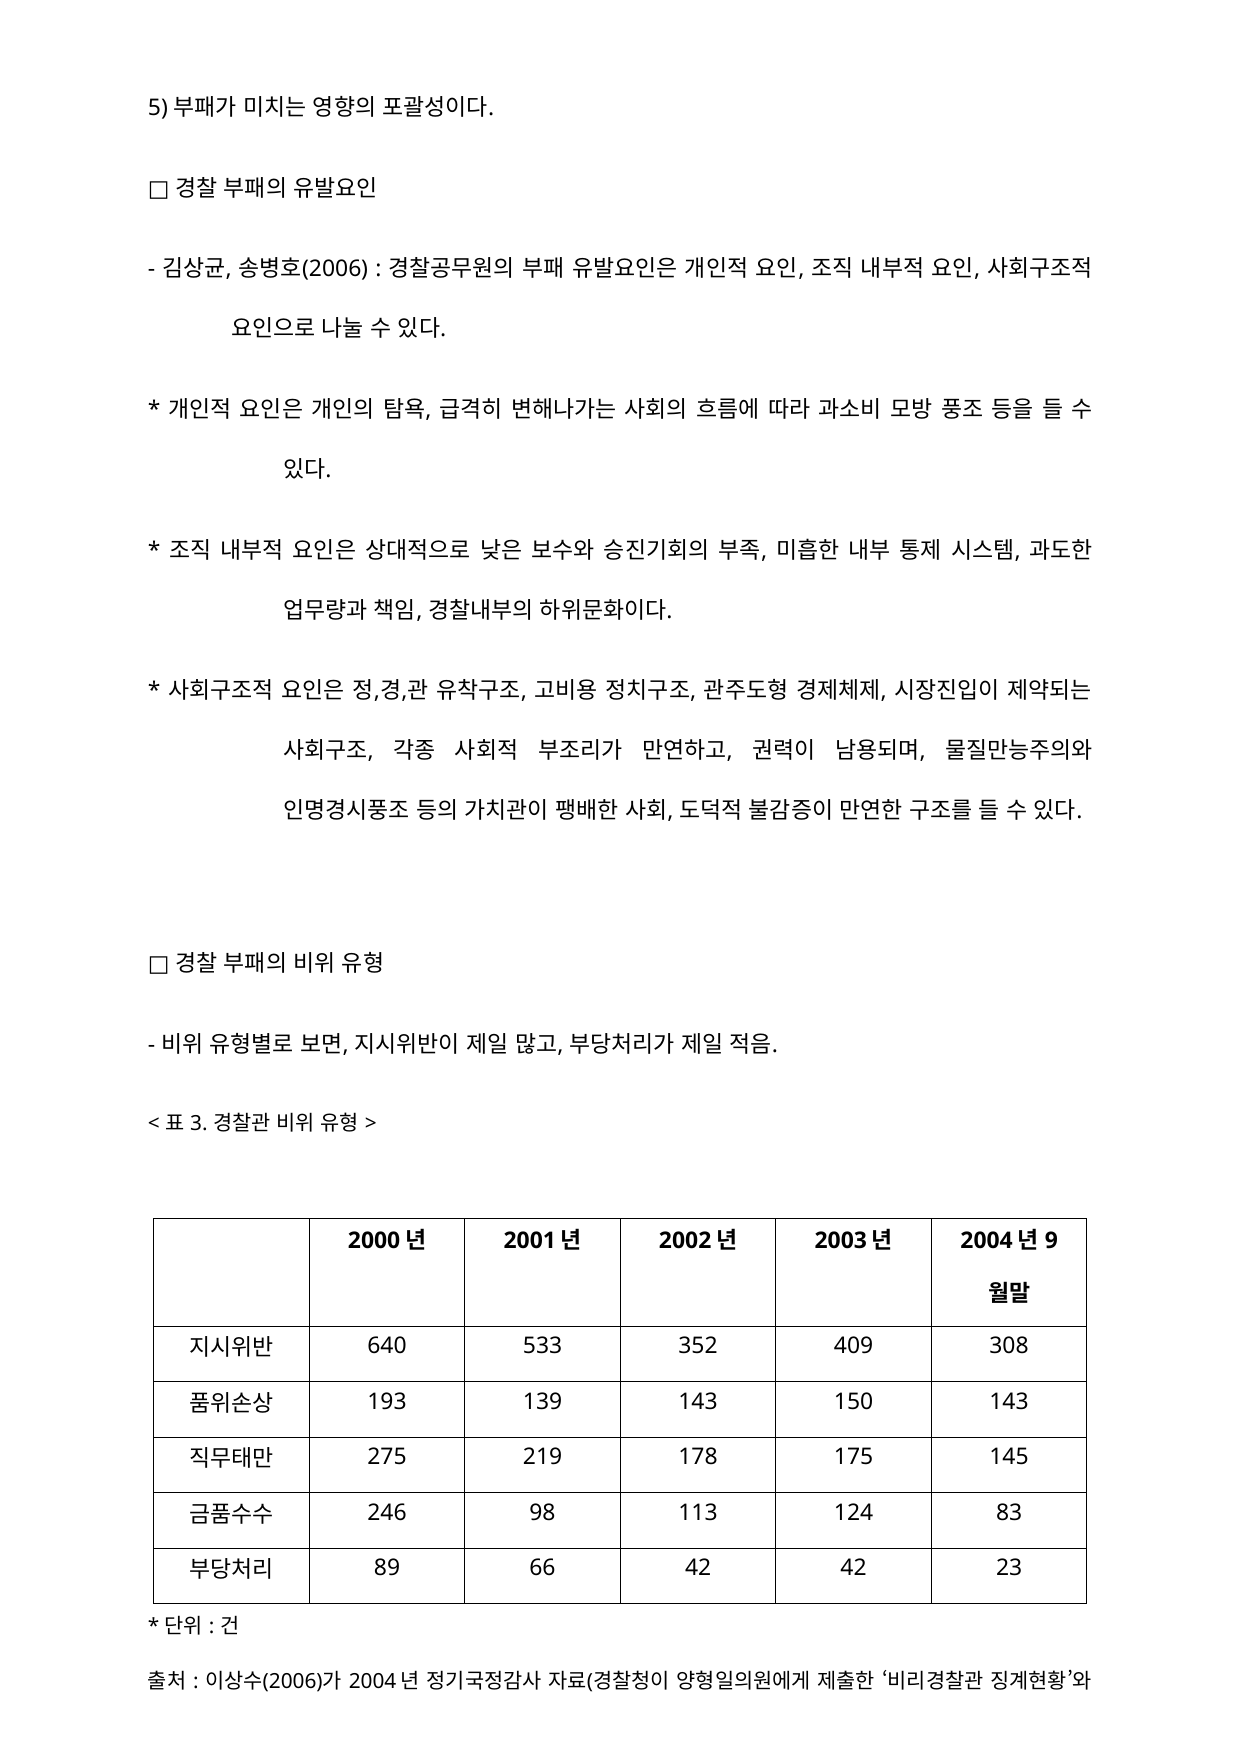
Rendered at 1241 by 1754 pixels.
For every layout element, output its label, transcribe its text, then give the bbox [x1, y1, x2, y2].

table_cell 175 [776, 1438, 931, 1492]
text □ 경찰 부패의 비위 유형 [148, 945, 1093, 978]
table_cell 409 [776, 1327, 931, 1381]
table_cell 640 [310, 1327, 464, 1381]
table_cell 308 [932, 1327, 1086, 1381]
text < 표 3. 경찰관 비위 유형 > [148, 1107, 1093, 1137]
table_cell 42 [776, 1549, 931, 1603]
table_cell 139 [465, 1382, 620, 1437]
table_cell 275 [310, 1438, 464, 1492]
table_header 2003년 [776, 1219, 931, 1326]
table_cell 부당처리 [154, 1549, 309, 1603]
text 5) 부패가 미치는 영향의 포괄성이다. [148, 88, 1093, 122]
table_cell 352 [621, 1327, 775, 1381]
table_cell 83 [932, 1493, 1086, 1548]
text * 사회구조적 요인은 정,경,관 유착구조, 고비용 정치구조, 관주도형 경제체제, 시장진입이 제약되는 사회구조, 각종 사회적 부조리가 만연하고, 권력이 남용되며, 물질만능주의와 인명경시풍조 등의 가치관이 팽배한 사회, 도덕적 불감증이 만연한 구조를 들 수 있다. [148, 672, 1093, 826]
table_header 2002년 [621, 1219, 775, 1326]
table_header 2001년 [465, 1219, 620, 1326]
table_cell 직무태만 [154, 1438, 309, 1492]
table_cell 지시위반 [154, 1327, 309, 1381]
table_cell 42 [621, 1549, 775, 1603]
table_cell 150 [776, 1382, 931, 1437]
table_cell 금품수수 [154, 1493, 309, 1548]
text - 비위 유형별로 보면, 지시위반이 제일 많고, 부당처리가 제일 적음. [148, 1026, 1093, 1059]
table_cell 178 [621, 1438, 775, 1492]
table_cell 143 [621, 1382, 775, 1437]
text - 김상균, 송병호(2006) : 경찰공무원의 부패 유발요인은 개인적 요인, 조직 내부적 요인, 사회구조적 요인으로 나눌 수 있다. [148, 250, 1093, 343]
table_cell 113 [621, 1493, 775, 1548]
table_cell 124 [776, 1493, 931, 1548]
table_cell 89 [310, 1549, 464, 1603]
table_header [154, 1219, 309, 1326]
table_header 2004년 9월말 [932, 1219, 1086, 1326]
table_cell 533 [465, 1327, 620, 1381]
table_cell 193 [310, 1382, 464, 1437]
table_cell 품위손상 [154, 1382, 309, 1437]
text * 개인적 요인은 개인의 탐욕, 급격히 변해나가는 사회의 흐름에 따라 과소비 모방 풍조 등을 들 수 있다. [148, 391, 1093, 484]
text * 단위 : 건 [148, 1610, 1093, 1640]
table_cell 66 [465, 1549, 620, 1603]
table_cell 246 [310, 1493, 464, 1548]
table_cell 143 [932, 1382, 1086, 1437]
text 출처 : 이상수(2006)가 2004년 정기국정감사 자료(경찰청이 양형일의원에게 제출한 ‘비리경찰관 징계현황’와 [148, 1664, 1093, 1694]
table_cell 145 [932, 1438, 1086, 1492]
table_cell 219 [465, 1438, 620, 1492]
text * 조직 내부적 요인은 상대적으로 낮은 보수와 승진기회의 부족, 미흡한 내부 통제 시스템, 과도한 업무량과 책임, 경찰내부의 하위문화이다. [148, 532, 1093, 625]
text □ 경찰 부패의 유발요인 [148, 169, 1093, 203]
table_cell 23 [932, 1549, 1086, 1603]
table_header 2000년 [310, 1219, 464, 1326]
table_cell 98 [465, 1493, 620, 1548]
